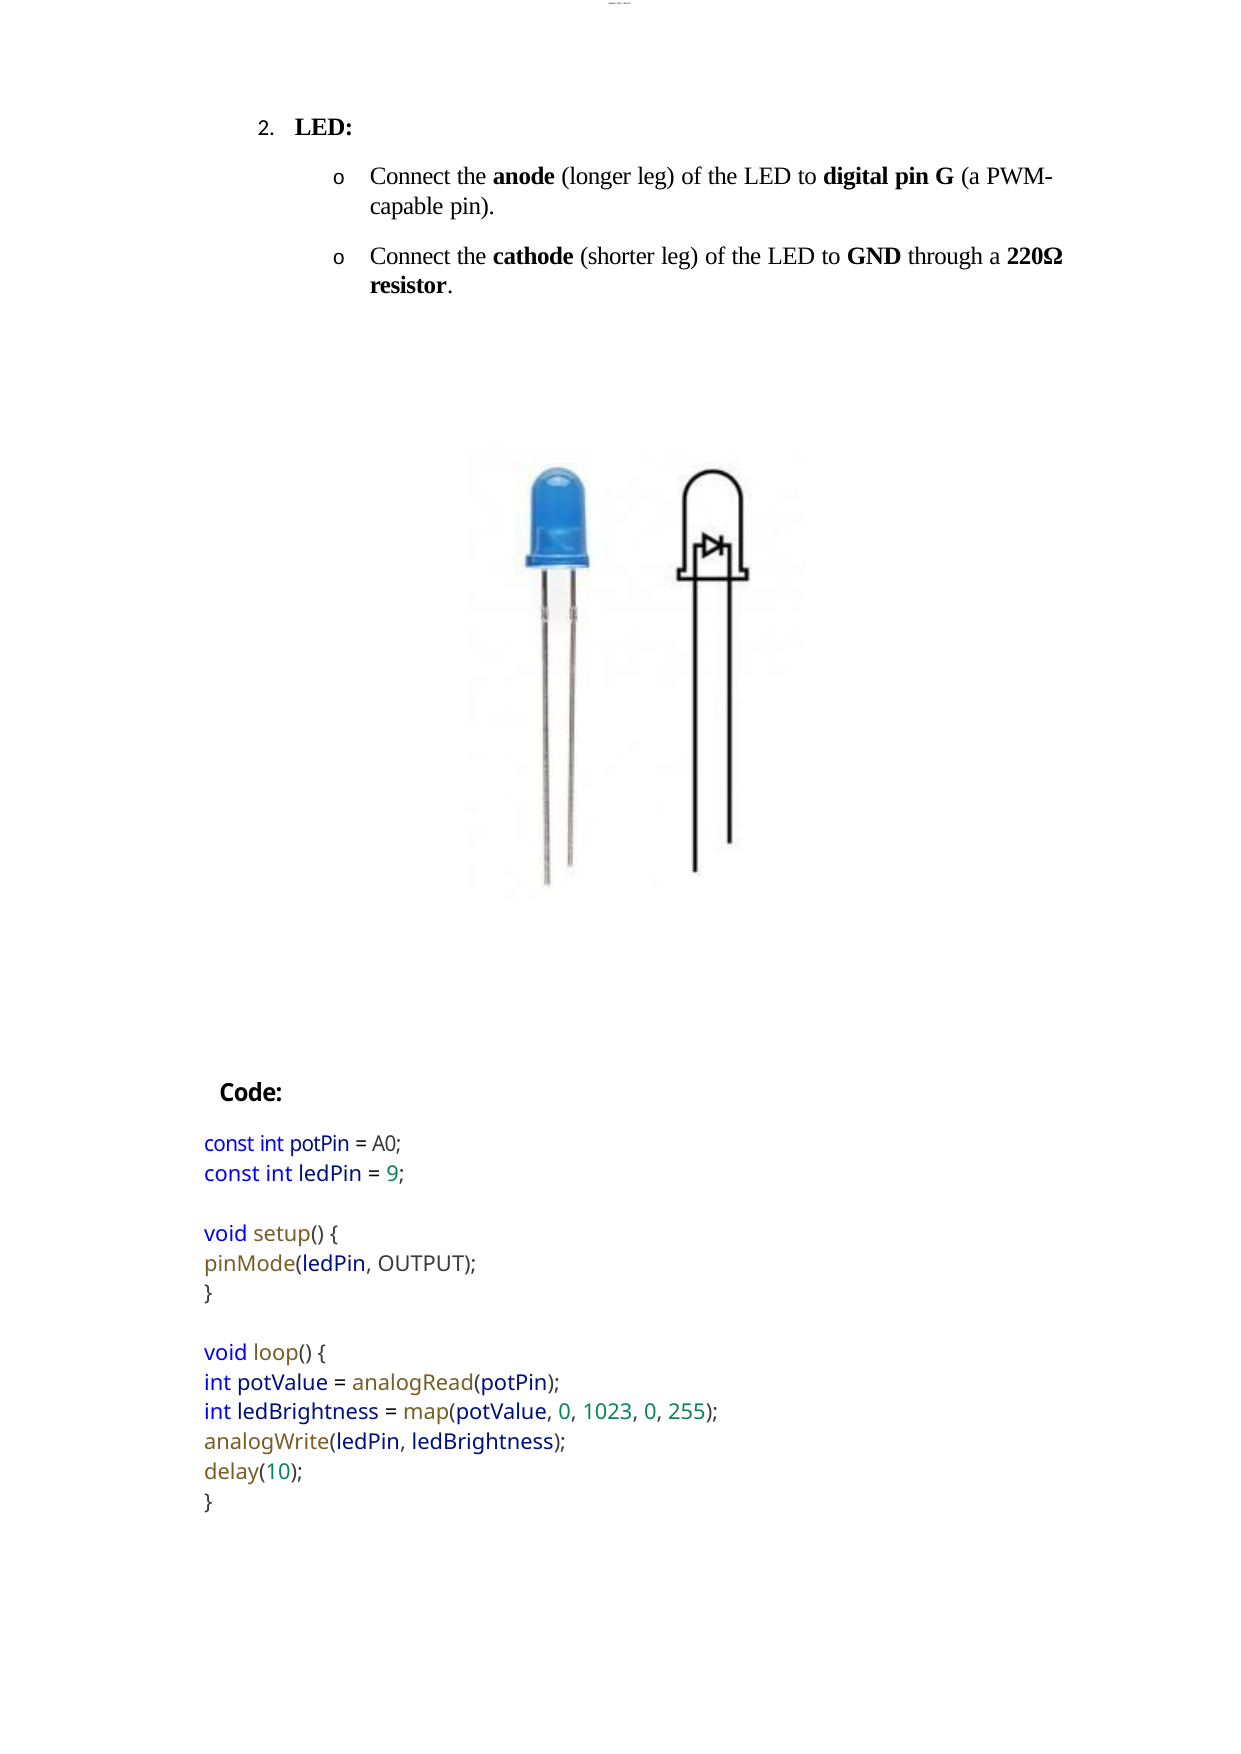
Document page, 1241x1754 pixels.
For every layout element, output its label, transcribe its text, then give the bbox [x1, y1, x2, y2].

text analogWrite(ledPin, ledBrightness); [204, 1426, 1093, 1456]
text int potValue = analogRead(potPin); [204, 1367, 1093, 1396]
list Connect the anode (longer leg) of the LED to digital pin G (a PWM-capable pin). [332, 161, 1093, 219]
list LED: [257, 112, 1093, 141]
text } [204, 1486, 1093, 1516]
text void loop() { [204, 1337, 1093, 1367]
text const int potPin = A0; [204, 1128, 1093, 1158]
list Connect the cathode (shorter leg) of the LED to GND through a 220Ω resistor. [332, 241, 1093, 299]
text int ledBrightness = map(potValue, 0, 1023, 0, 255); [204, 1396, 1093, 1426]
text void setup() { [204, 1218, 1093, 1247]
text pinMode(ledPin, OUTPUT); [204, 1247, 1093, 1277]
picture [465, 438, 806, 908]
subtitle Code: [219, 1074, 1093, 1109]
text delay(10); [204, 1456, 1093, 1486]
text const int ledPin = 9; [204, 1158, 1093, 1188]
text } [204, 1277, 1093, 1307]
